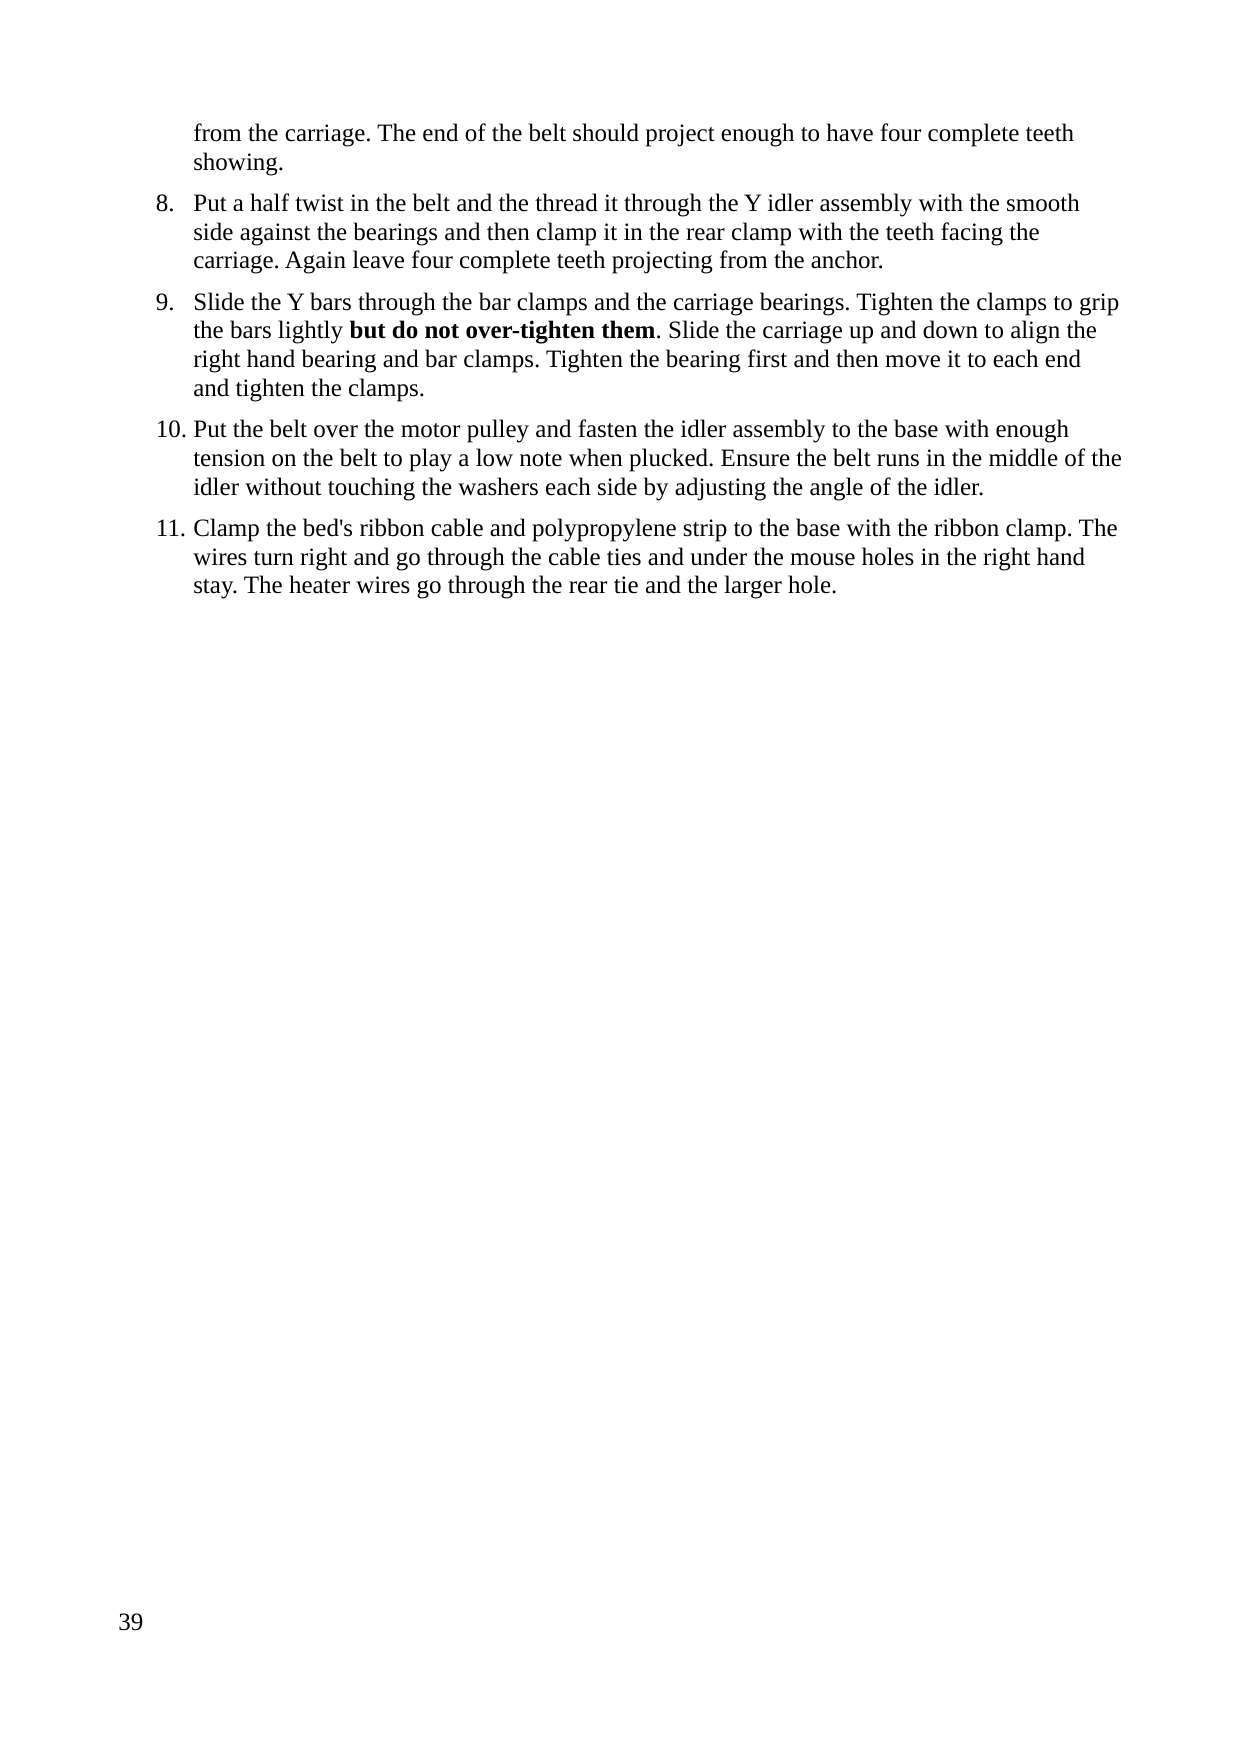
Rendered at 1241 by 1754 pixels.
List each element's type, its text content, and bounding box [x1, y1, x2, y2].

list Put a half twist in the belt and the thread it through the Y idler assembly with the smooth side against the bearings and then clamp it in the rear clamp with the teeth facing the carriage. Again leave four complete teeth projecting from the anchor. [156, 188, 1122, 274]
list Slide the Y bars through the bar clamps and the carriage bearings. Tighten the clamps to grip the bars lightly but do not over-tighten them. Slide the carriage up and down to align the right hand bearing and bar clamps. Tighten the bearing first and then move it to each end and tighten the clamps. [156, 287, 1122, 402]
list Clamp the bed's ribbon cable and polypropylene strip to the base with the ribbon clamp. The wires turn right and go through the cable ties and under the mouse holes in the right hand stay. The heater wires go through the rear tie and the larger hole. [156, 513, 1122, 599]
list Put the belt over the motor pulley and fasten the idler assembly to the base with enough tension on the belt to play a low note when plucked. Ensure the belt runs in the middle of the idler without touching the washers each side by adjusting the angle of the idler. [156, 414, 1122, 501]
list from the carriage. The end of the belt should project enough to have four complete teeth showing. [156, 118, 1122, 176]
